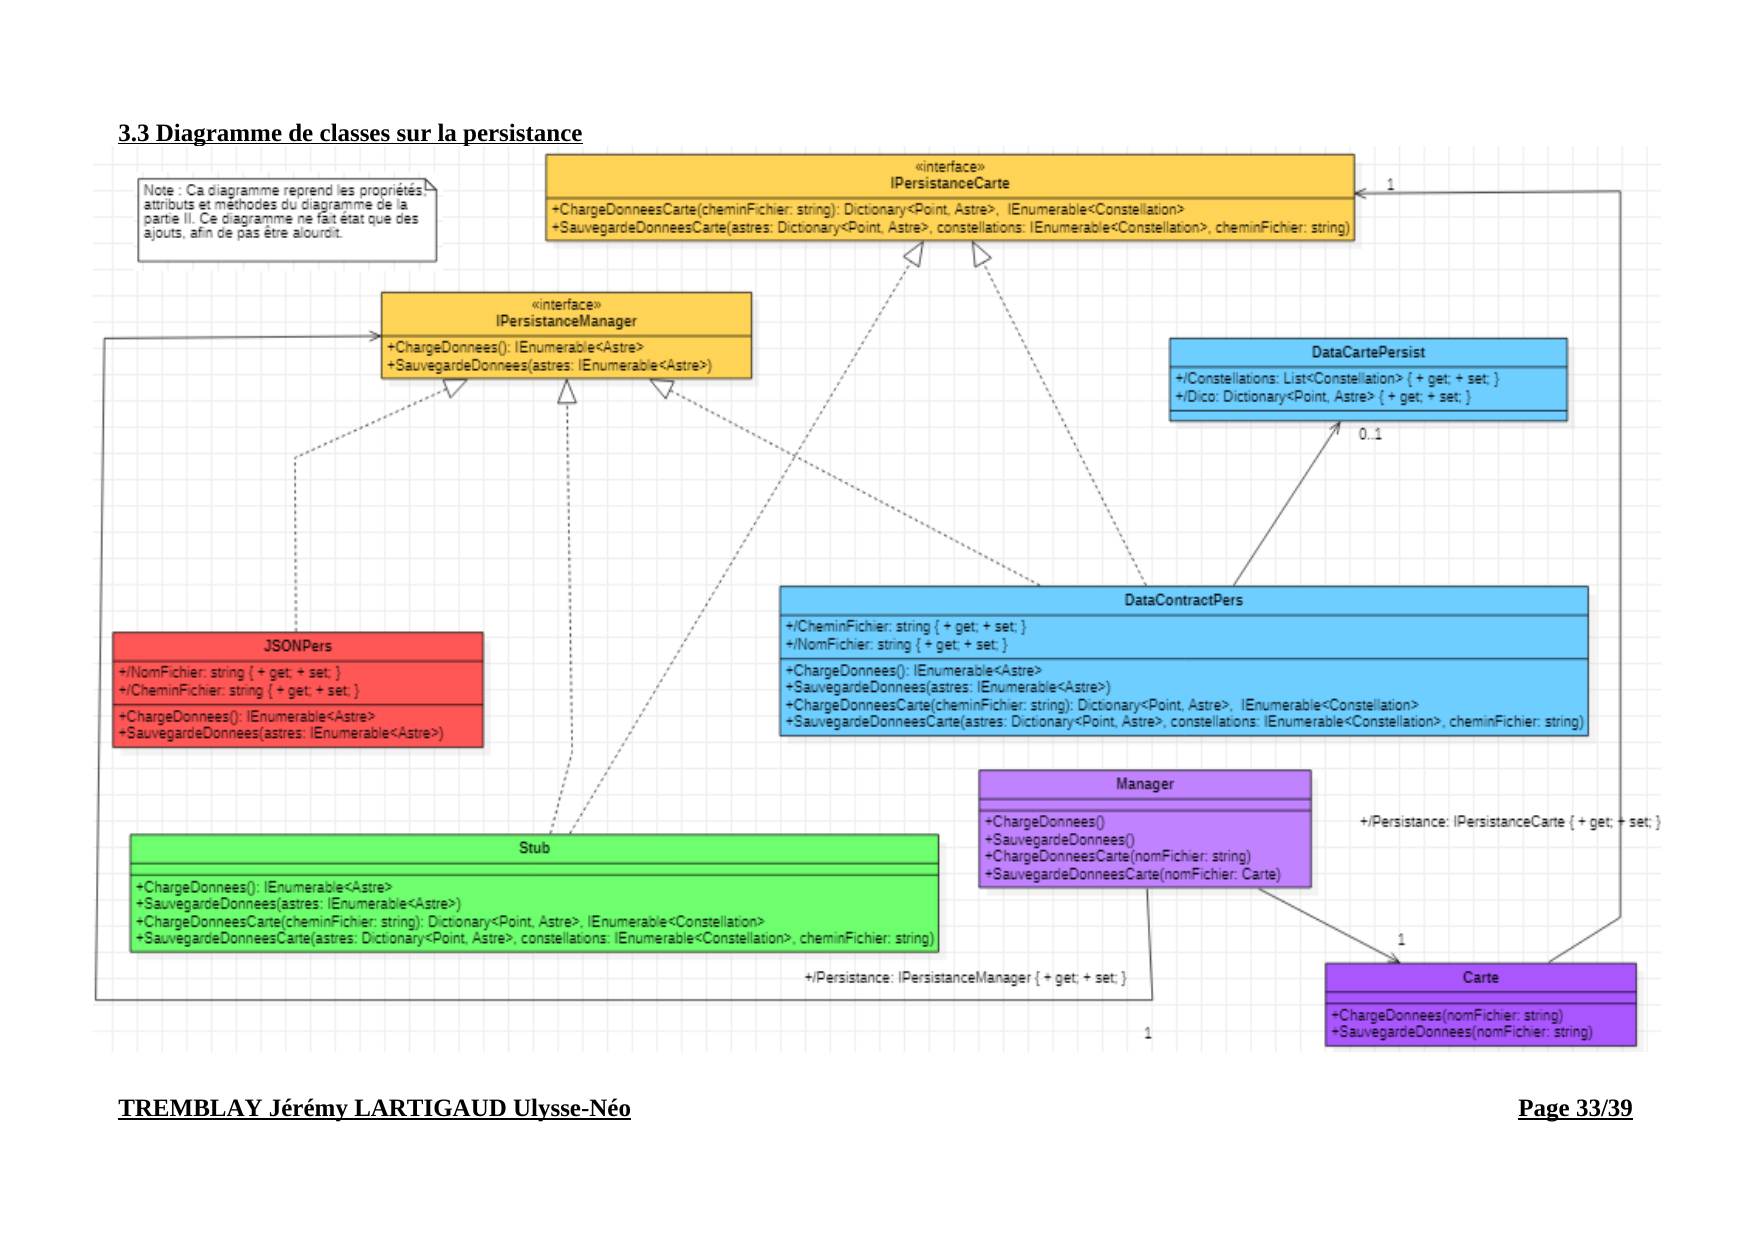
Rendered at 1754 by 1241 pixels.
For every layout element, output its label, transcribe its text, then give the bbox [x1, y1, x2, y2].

text 3.3 Diagramme de classes sur la persistance [118, 118, 1636, 146]
picture [92, 146, 1662, 1052]
